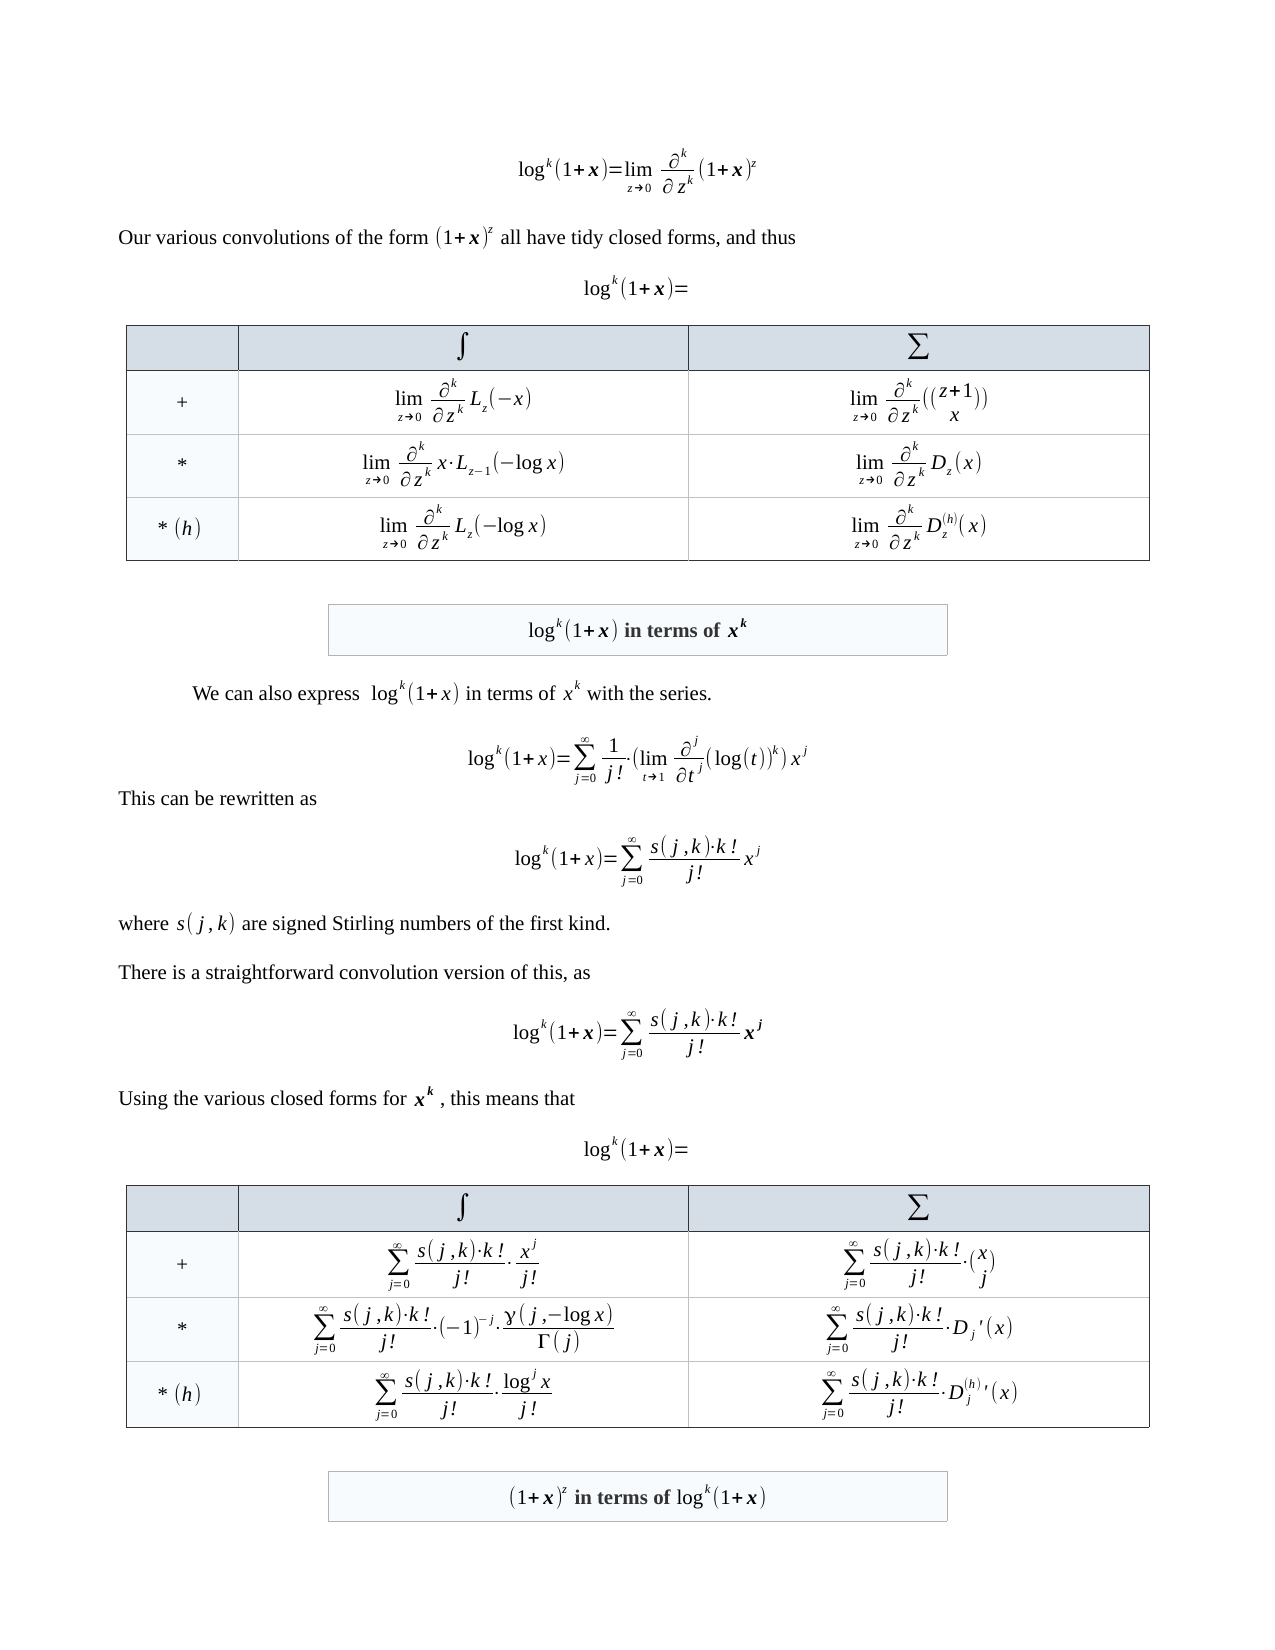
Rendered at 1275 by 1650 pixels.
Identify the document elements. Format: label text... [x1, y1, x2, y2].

table_header [239, 1186, 688, 1231]
table_cell [689, 1298, 1149, 1361]
table_cell * [127, 435, 238, 497]
text We can also express in terms ofwith the series. [118, 679, 1157, 706]
table_cell + [127, 371, 238, 433]
table_cell [239, 371, 688, 433]
table_cell * [127, 498, 238, 560]
table_cell [239, 1232, 688, 1297]
text Using the various closed forms for, this means that [118, 1084, 1157, 1110]
table_cell [239, 498, 688, 560]
table_cell [689, 435, 1149, 497]
text This can be rewritten as [118, 786, 1157, 810]
table_cell [239, 435, 688, 497]
table_cell * [127, 1298, 238, 1361]
table_cell + [127, 1232, 238, 1297]
text in terms of [329, 1472, 947, 1521]
table_cell [689, 371, 1149, 433]
table_header [127, 326, 238, 370]
table_cell [689, 498, 1149, 560]
table_cell [689, 1232, 1149, 1297]
text There is a straightforward convolution version of this, as [118, 959, 1157, 984]
table_header [239, 326, 688, 370]
text in terms of [329, 605, 947, 655]
table_cell [689, 1362, 1149, 1427]
table_header [689, 1186, 1149, 1231]
text whereare signed Stirling numbers of the first kind. [118, 911, 1157, 936]
table_cell * [127, 1362, 238, 1427]
table_cell [239, 1298, 688, 1361]
table_header [127, 1186, 238, 1231]
table_header [689, 326, 1149, 370]
text Our various convolutions of the formall have tidy closed forms, and thus [118, 223, 1157, 249]
table_cell [239, 1362, 688, 1427]
